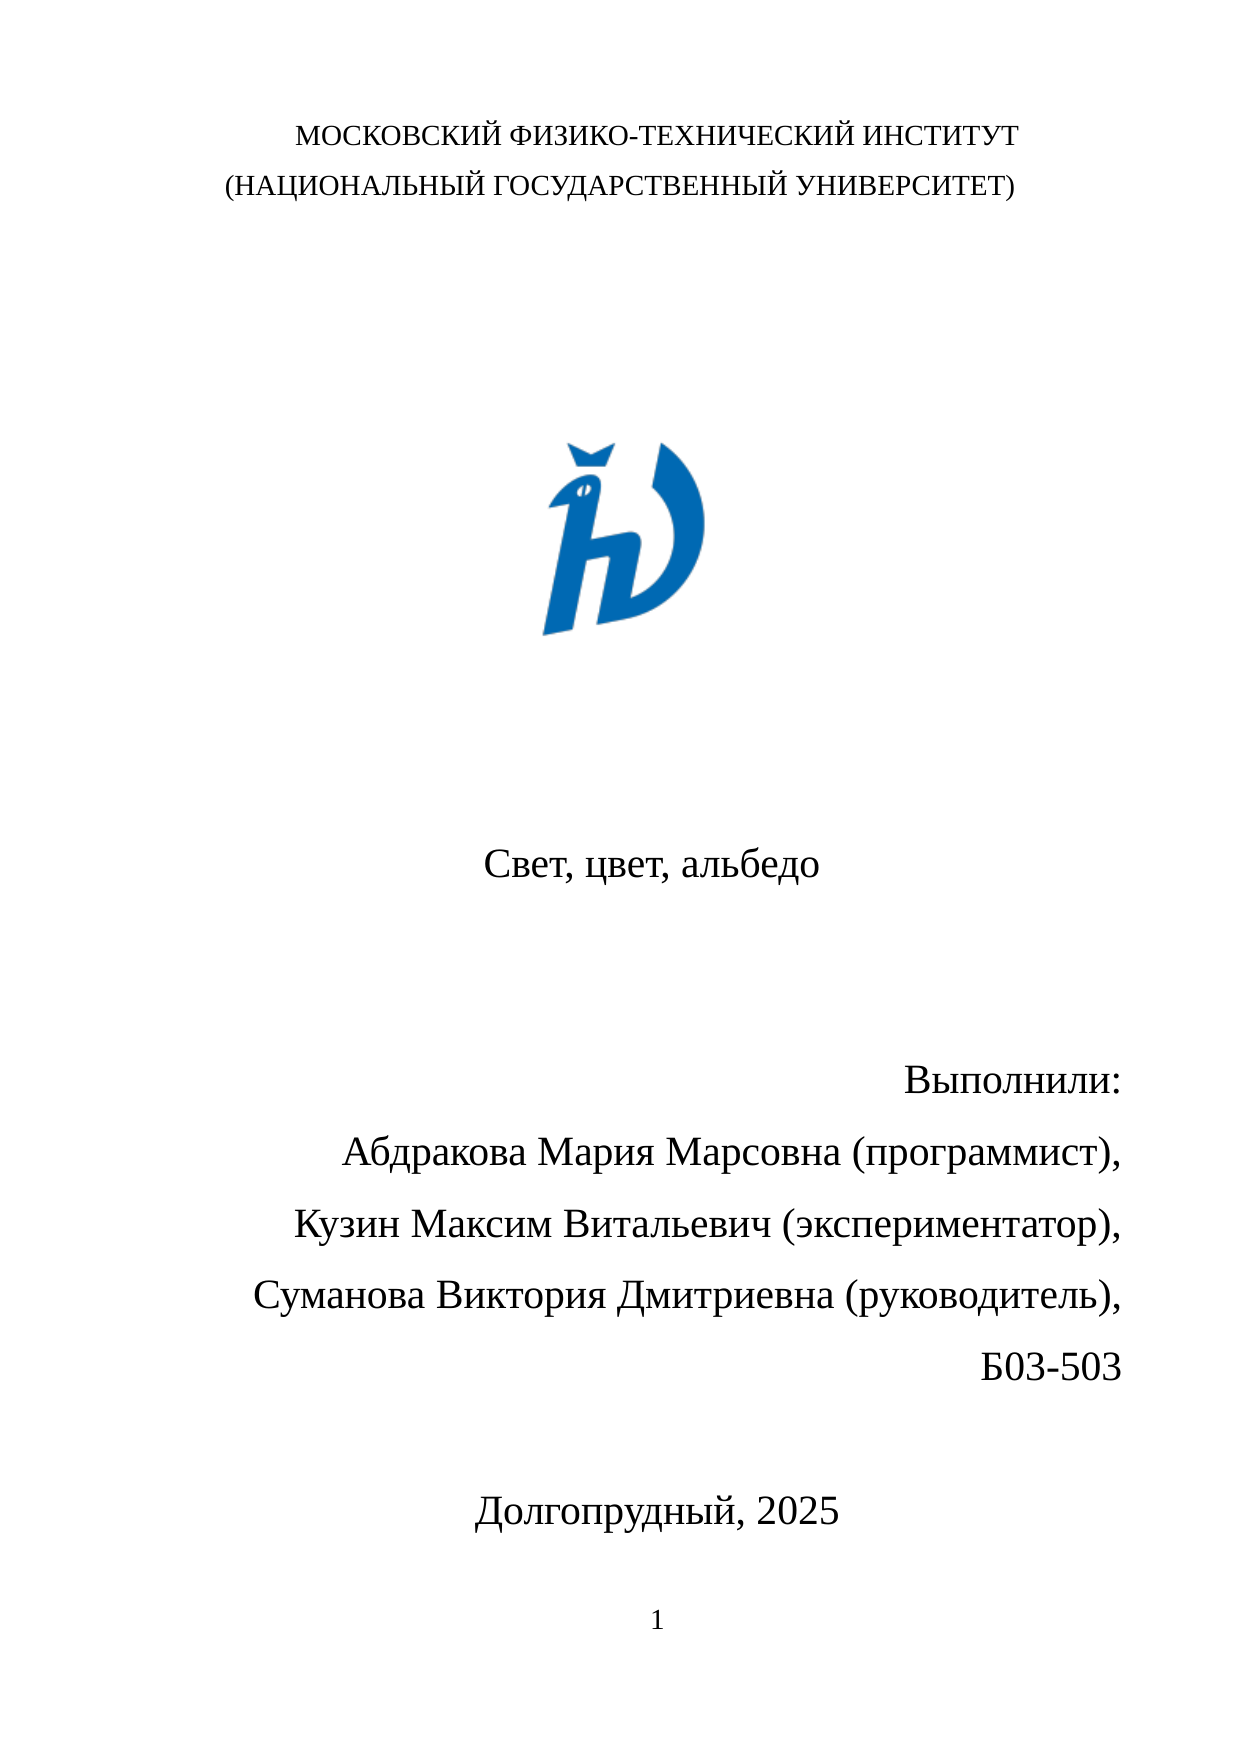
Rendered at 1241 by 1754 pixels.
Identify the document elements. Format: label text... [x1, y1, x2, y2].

picture [488, 398, 752, 658]
text МОСКОВСКИЙ ФИЗИКО-ТЕХНИЧЕСКИЙ ИНСТИТУТ (НАЦИОНАЛЬНЫЙ ГОСУДАРСТВЕННЫЙ УНИВЕРСИТЕТ) [118, 118, 1122, 202]
text Выполнили: [118, 1054, 1122, 1102]
text Суманова Виктория Дмитриевна (руководитель), [118, 1270, 1122, 1318]
text Абдракова Мария Марсовна (программист), [118, 1126, 1122, 1174]
text Кузин Максим Витальевич (экспериментатор), [118, 1198, 1122, 1246]
text Свет, цвет, альбедо [118, 839, 1122, 887]
text Б03-503 [118, 1342, 1122, 1390]
text Долгопрудный, 2025 [118, 1486, 1122, 1533]
